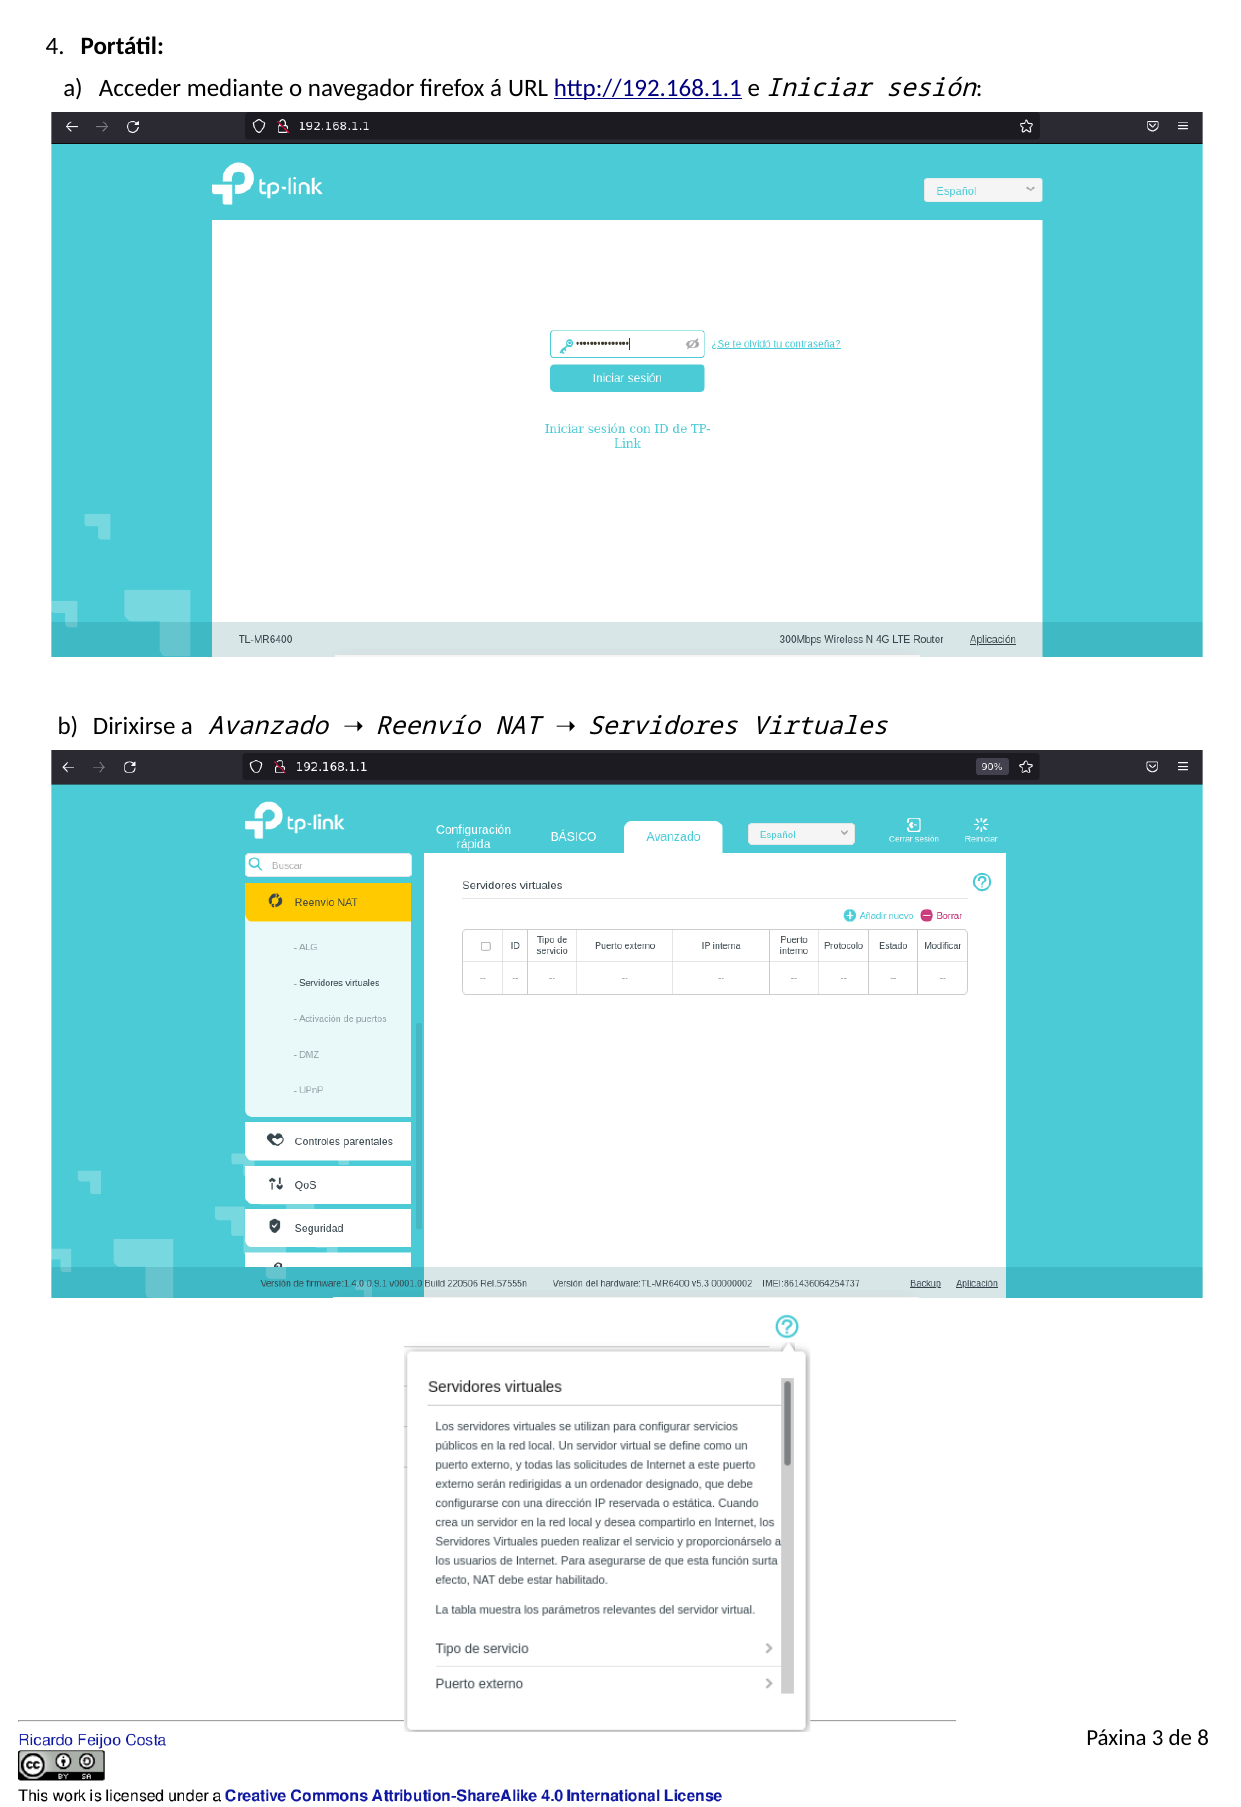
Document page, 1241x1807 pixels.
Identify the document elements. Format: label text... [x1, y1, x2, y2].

picture [51, 750, 1203, 1298]
picture [51, 112, 1203, 657]
picture [8, 1312, 957, 1806]
list Portátil: [45, 30, 1209, 60]
list Dirixirse a Avanzado ➝ Reenvío NAT ➝ Servidores Virtuales [57, 708, 1209, 742]
list Acceder mediante o navegador firefox á URL http://192.168.1.1 e Iniciar sesión: [63, 69, 1209, 103]
